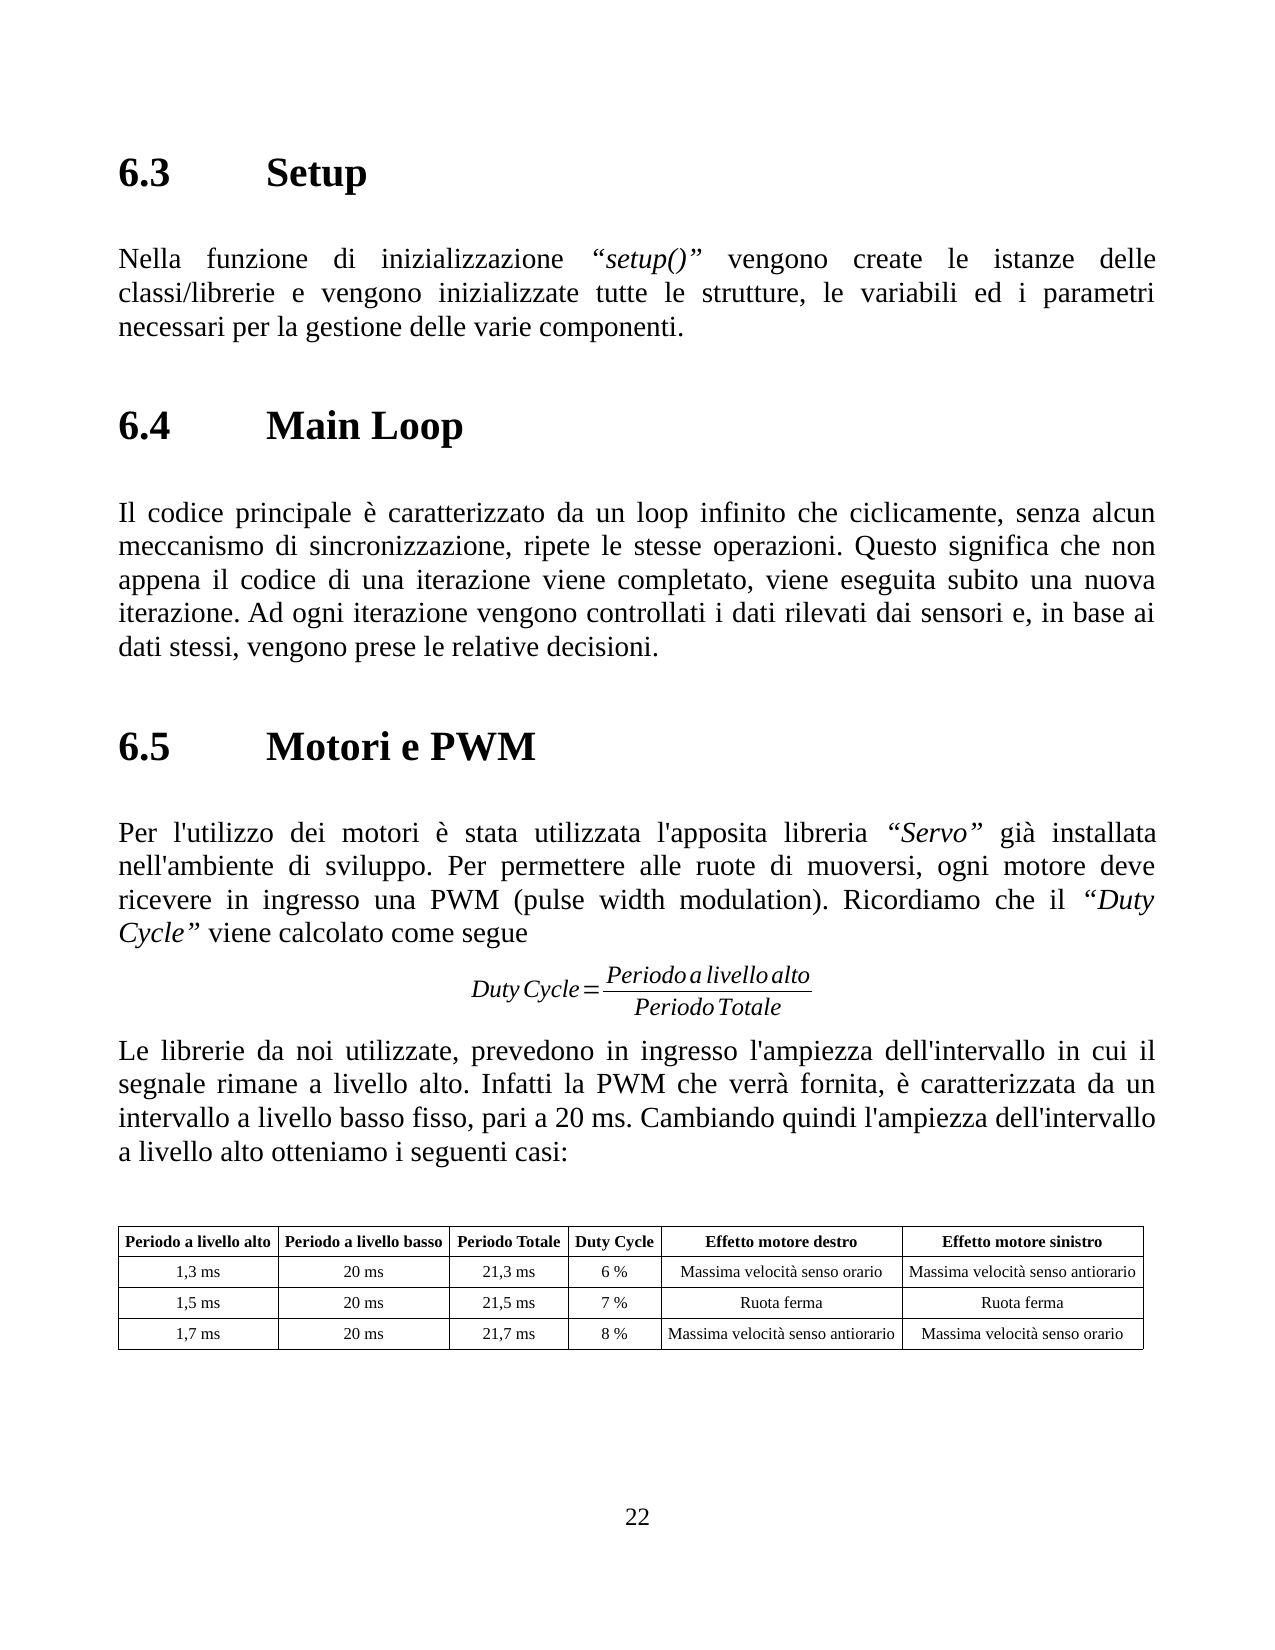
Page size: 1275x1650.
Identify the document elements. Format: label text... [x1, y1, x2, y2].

table_cell Massima velocità senso antiorario [662, 1319, 902, 1349]
table_cell 8 % [569, 1319, 661, 1349]
table_cell Ruota ferma [662, 1288, 902, 1318]
table_cell 21,5 ms [450, 1288, 568, 1318]
table_cell 20 ms [279, 1257, 449, 1287]
table_header Effetto motore destro [662, 1227, 902, 1256]
subtitle 6.5 Motori e PWM [118, 721, 1157, 769]
table_cell 20 ms [279, 1288, 449, 1318]
table_header Effetto motore sinistro [903, 1227, 1143, 1256]
table_cell 21,7 ms [450, 1319, 568, 1349]
table_cell Massima velocità senso orario [903, 1319, 1143, 1349]
table_header Periodo a livello alto [119, 1227, 278, 1256]
table_cell 1,7 ms [119, 1319, 278, 1349]
table_cell 1,3 ms [119, 1257, 278, 1287]
table_cell 20 ms [279, 1319, 449, 1349]
subtitle 6.4 Main Loop [118, 401, 1157, 449]
subtitle 6.3 Setup [118, 148, 1157, 196]
text Nella funzione di inizializzazione “setup()” vengono create le istanze delle classi/librerie e vengono inizializzate tutte le strutture, le variabili ed i parametri necessari per la gestione delle varie componenti. [118, 242, 1157, 342]
table_cell 21,3 ms [450, 1257, 568, 1287]
table_cell Massima velocità senso antiorario [903, 1257, 1143, 1287]
table_header Duty Cycle [569, 1227, 661, 1256]
table_cell 1,5 ms [119, 1288, 278, 1318]
table_header Periodo a livello basso [279, 1227, 449, 1256]
table_cell 7 % [569, 1288, 661, 1318]
text Le librerie da noi utilizzate, prevedono in ingresso l'ampiezza dell'intervallo in cui il segnale rimane a livello alto. Infatti la PWM che verrà fornita, è caratterizzata da un intervallo a livello basso fisso, pari a 20 ms. Cambiando quindi l'ampiezza dell'intervallo a livello alto otteniamo i seguenti casi: [118, 1033, 1157, 1167]
table_cell 6 % [569, 1257, 661, 1287]
text Il codice principale è caratterizzato da un loop infinito che ciclicamente, senza alcun meccanismo di sincronizzazione, ripete le stesse operazioni. Questo significa che non appena il codice di una iterazione viene completato, viene eseguita subito una nuova iterazione. Ad ogni iterazione vengono controllati i dati rilevati dai sensori e, in base ai dati stessi, vengono prese le relative decisioni. [118, 495, 1157, 662]
text Per l'utilizzo dei motori è stata utilizzata l'apposita libreria “Servo” già installata nell'ambiente di sviluppo. Per permettere alle ruote di muoversi, ogni motore deve ricevere in ingresso una PWM (pulse width modulation). Ricordiamo che il “Duty Cycle” viene calcolato come segue [118, 815, 1157, 949]
table_header Periodo Totale [450, 1227, 568, 1256]
table_cell Massima velocità senso orario [662, 1257, 902, 1287]
table_cell Ruota ferma [903, 1288, 1143, 1318]
